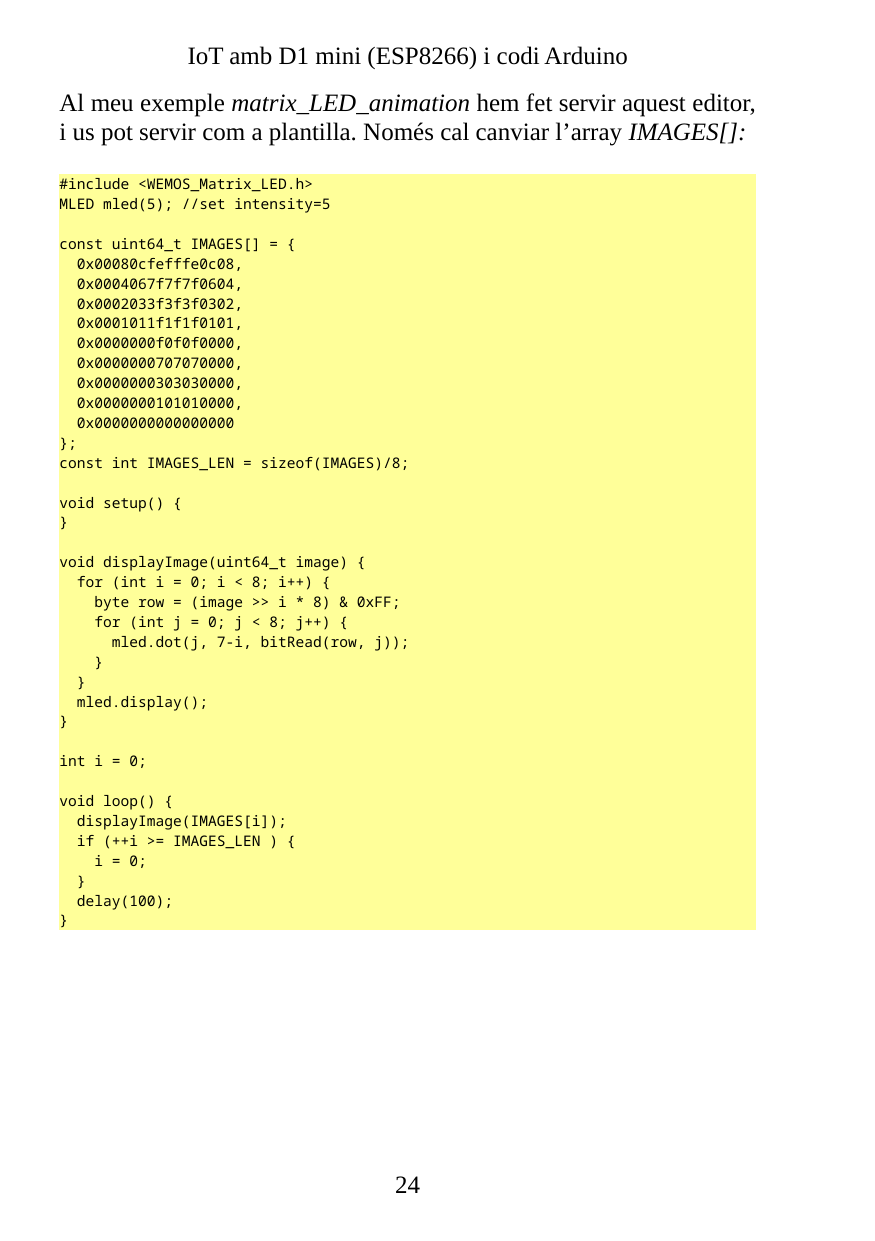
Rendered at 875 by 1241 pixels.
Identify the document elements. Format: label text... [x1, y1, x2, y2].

text for (int j = 0; j < 8; j++) { [59, 612, 756, 632]
text } [59, 512, 756, 532]
text 0x0004067f7f7f0604, [59, 273, 756, 293]
text 0x00080cfefffe0c08, [59, 254, 756, 273]
text 0x0000000303030000, [59, 373, 756, 393]
text } [59, 910, 756, 930]
text #include <WEMOS_Matrix_LED.h> [59, 174, 756, 194]
text Al meu exemple matrix_LED_animation hem fet servir aquest editor, i us pot servir com a plantilla. Només cal canviar l’array IMAGES[]: [59, 88, 756, 145]
text byte row = (image >> i * 8) & 0xFF; [59, 592, 756, 612]
text void displayImage(uint64_t image) { [59, 552, 756, 572]
text 0x0001011f1f1f0101, [59, 313, 756, 333]
text }; [59, 433, 756, 453]
text void setup() { [59, 492, 756, 512]
text mled.display(); [59, 691, 756, 711]
text 0x0002033f3f3f0302, [59, 293, 756, 313]
text const int IMAGES_LEN = sizeof(IMAGES)/8; [59, 453, 756, 472]
text for (int i = 0; i < 8; i++) { [59, 572, 756, 592]
text } [59, 652, 756, 671]
text const uint64_t IMAGES[] = { [59, 234, 756, 254]
text if (++i >= IMAGES_LEN ) { [59, 831, 756, 851]
text } [59, 870, 756, 890]
text 0x0000000707070000, [59, 353, 756, 373]
text 0x0000000101010000, [59, 393, 756, 413]
text } [59, 671, 756, 691]
text } [59, 711, 756, 731]
text void loop() { [59, 791, 756, 811]
text int i = 0; [59, 751, 756, 771]
text MLED mled(5); //set intensity=5 [59, 194, 756, 214]
text displayImage(IMAGES[i]); [59, 811, 756, 831]
text mled.dot(j, 7-i, bitRead(row, j)); [59, 632, 756, 652]
text 0x0000000000000000 [59, 413, 756, 433]
text delay(100); [59, 890, 756, 910]
text i = 0; [59, 851, 756, 870]
text 0x0000000f0f0f0000, [59, 333, 756, 353]
